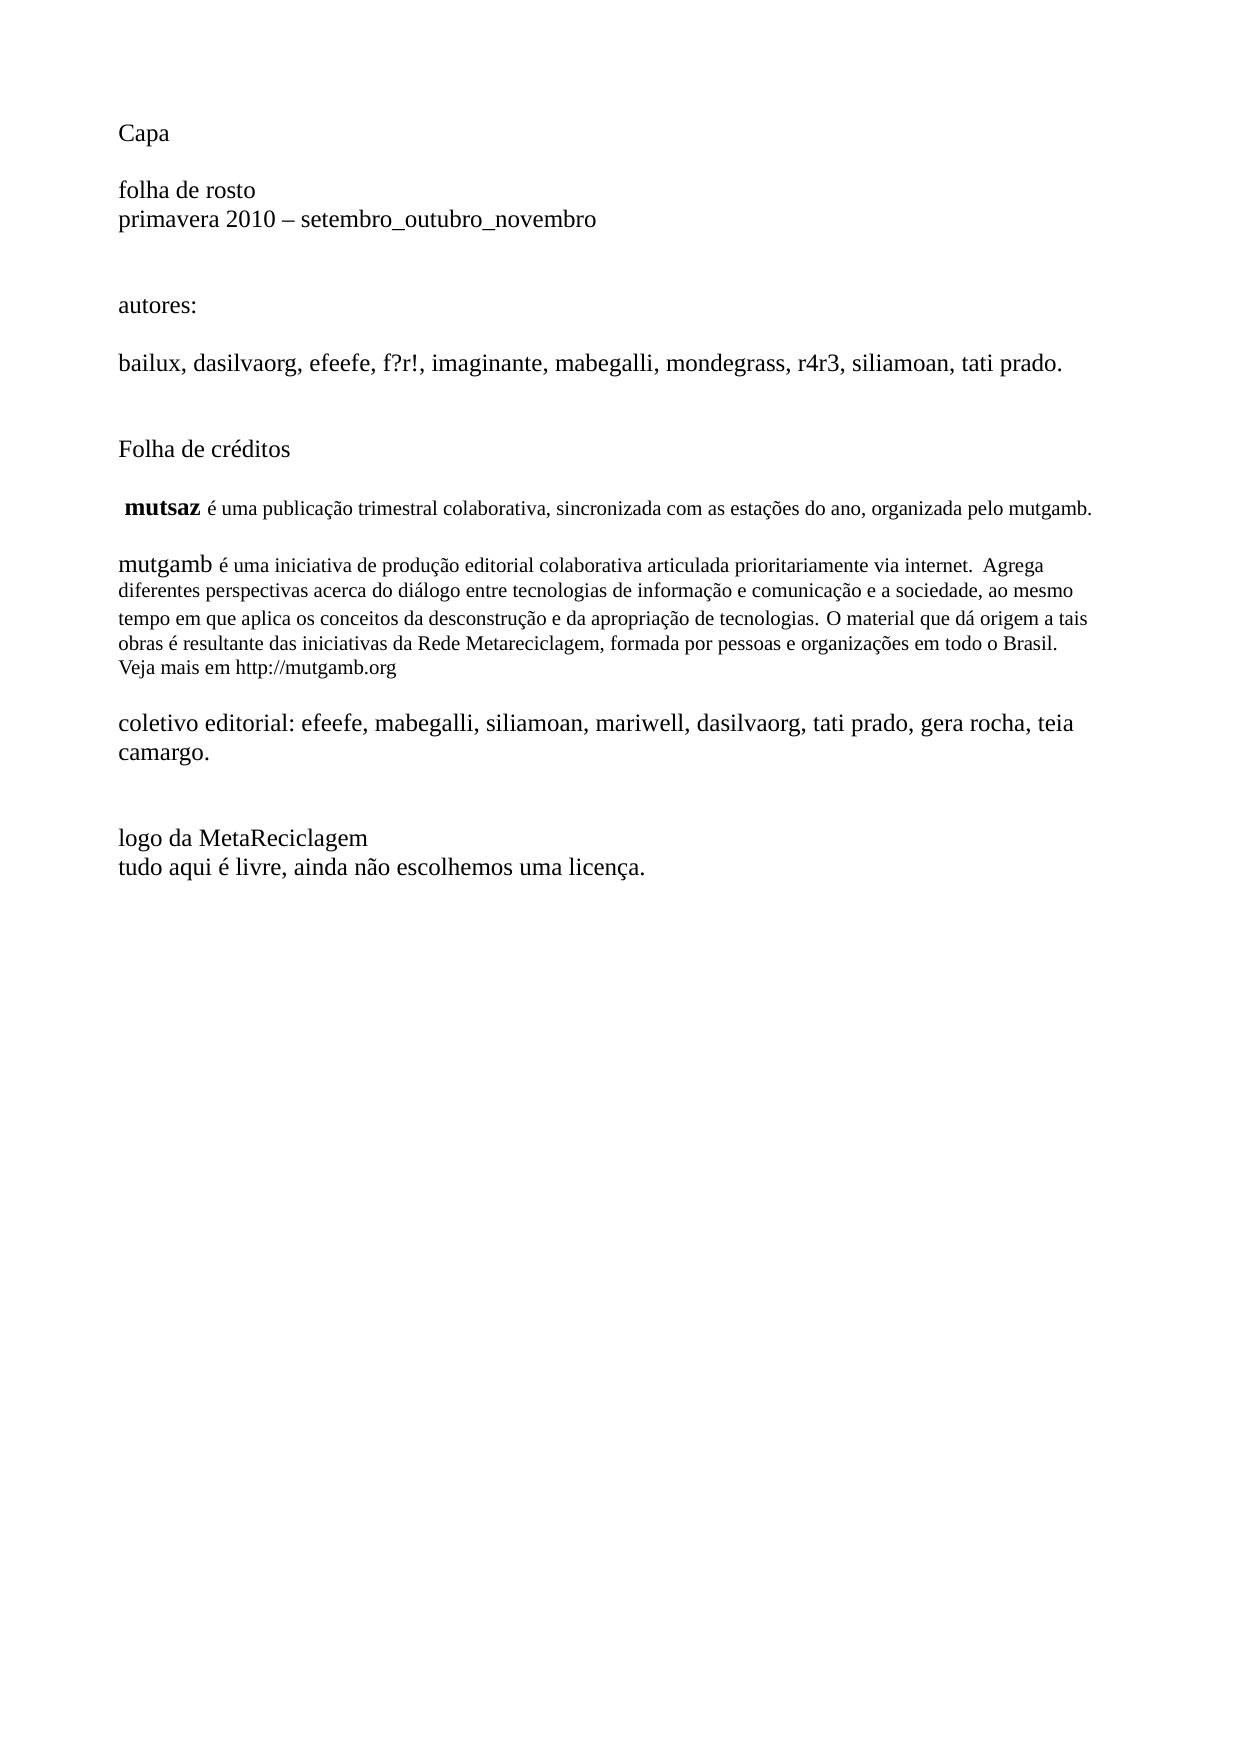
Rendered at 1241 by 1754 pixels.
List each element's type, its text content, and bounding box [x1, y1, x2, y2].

text autores: [118, 291, 1122, 319]
text logo da MetaReciclagem [118, 823, 1122, 852]
text mutsaz é uma publicação trimestral colaborativa, sincronizada com as estações do ano, organizada pelo mutgamb. [118, 492, 1122, 521]
text Folha de créditos [118, 434, 1122, 463]
text coletivo editorial: efeefe, mabegalli, siliamoan, mariwell, dasilvaorg, tati prado, gera rocha, teia camargo. [118, 708, 1122, 765]
text tudo aqui é livre, ainda não escolhemos uma licença. [118, 852, 1122, 880]
text Capa [118, 118, 1122, 147]
text mutgamb é uma iniciativa de produção editorial colaborativa articulada prioritariamente via internet. Agrega diferentes perspectivas acerca do diálogo entre tecnologias de informação e comunicação e a sociedade, ao mesmo tempo em que aplica os conceitos da desconstrução e da apropriação de tecnologias. O material que dá origem a tais obras é resultante das iniciativas da Rede Metareciclagem, formada por pessoas e organizações em todo o Brasil. [118, 549, 1122, 655]
text bailux, dasilvaorg, efeefe, f?r!, imaginante, mabegalli, mondegrass, r4r3, siliamoan, tati prado. [118, 348, 1122, 377]
text primavera 2010 – setembro_outubro_novembro [118, 204, 1122, 233]
text Veja mais em http://mutgamb.org [118, 655, 1122, 679]
text folha de rosto [118, 176, 1122, 204]
